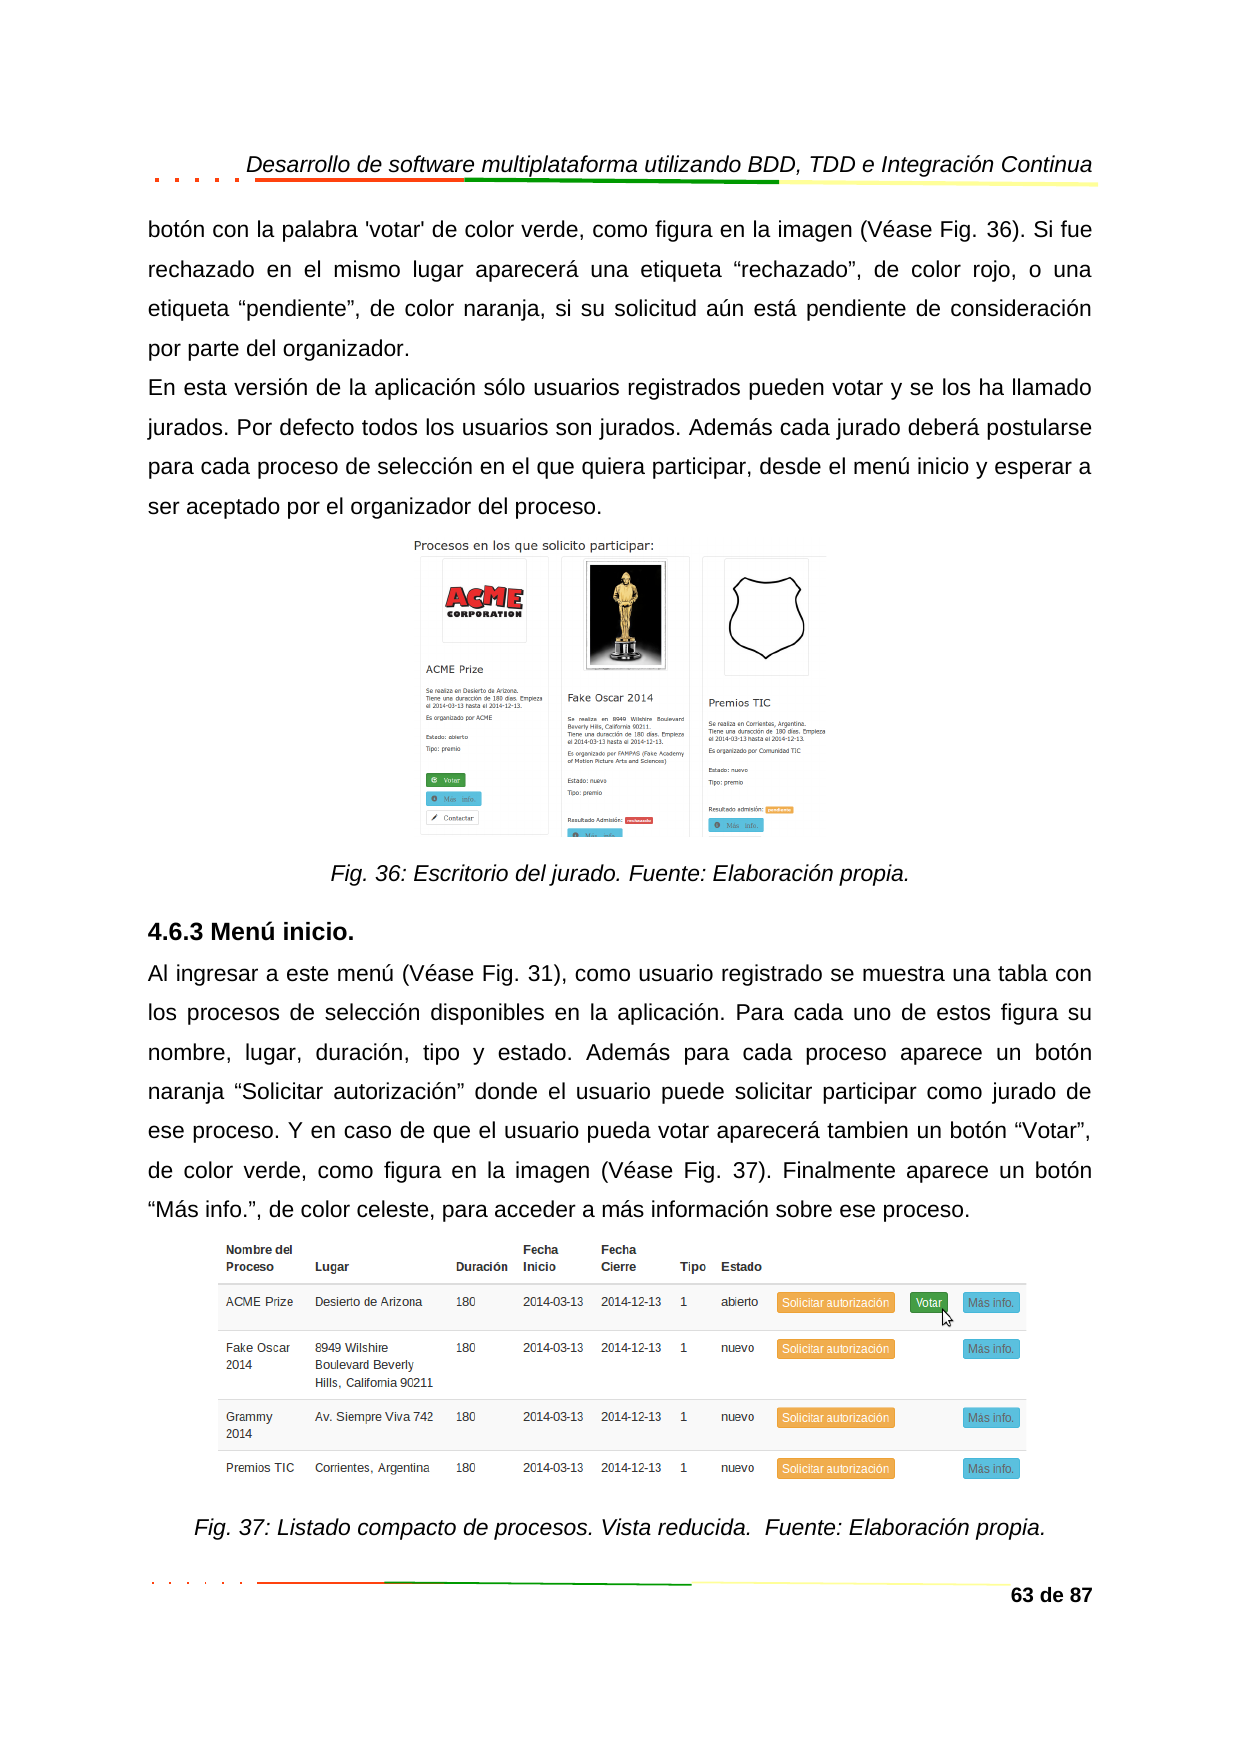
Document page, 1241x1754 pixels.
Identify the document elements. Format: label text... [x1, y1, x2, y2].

text 4.6.3 Menú inicio. [148, 916, 1093, 945]
text Al ingresar a este menú (Véase Fig. 31), como usuario registrado se muestra una tabla con los procesos de selección disponibles en la aplicación. Para cada uno de estos figura su nombre, lugar, duración, tipo y estado. Además para cada proceso aparece un botón naranja “Solicitar autorización” donde el usuario puede solicitar participar como jurado de ese proceso. Y en caso de que el usuario pueda votar aparecerá tambien un botón “Votar”, de color verde, como figura en la imagen (Véase Fig. 37). Finalmente aparece un botón “Más info.”, de color celeste, para acceder a más información sobre ese proceso. [148, 959, 1093, 1223]
text En esta versión de la aplicación sólo usuarios registrados pueden votar y se los ha llamado jurados. Por defecto todos los usuarios son jurados. Además cada jurado deberá postularse para cada proceso de selección en el que quiera participar, desde el menú inicio y esperar a ser aceptado por el organizador del proceso. [148, 374, 1093, 519]
table_cell Fig. 37: Listado compacto de procesos. Vista reducida. Fuente: Elaboración propia. [148, 1496, 1093, 1559]
table_header [148, 532, 1093, 842]
text botón con la palabra 'votar' de color verde, como figura en la imagen (Véase Fig. 36). Si fue rechazado en el mismo lugar aparecerá una etiqueta “rechazado”, de color rojo, o una etiqueta “pendiente”, de color naranja, si su solicitud aún está pendiente de consideración por parte del organizador. [148, 216, 1093, 361]
table_header [148, 1236, 1093, 1496]
picture [213, 1241, 1027, 1491]
table_cell Fig. 36: Escritorio del jurado. Fuente: Elaboración propia. [148, 842, 1093, 905]
picture [413, 537, 827, 837]
